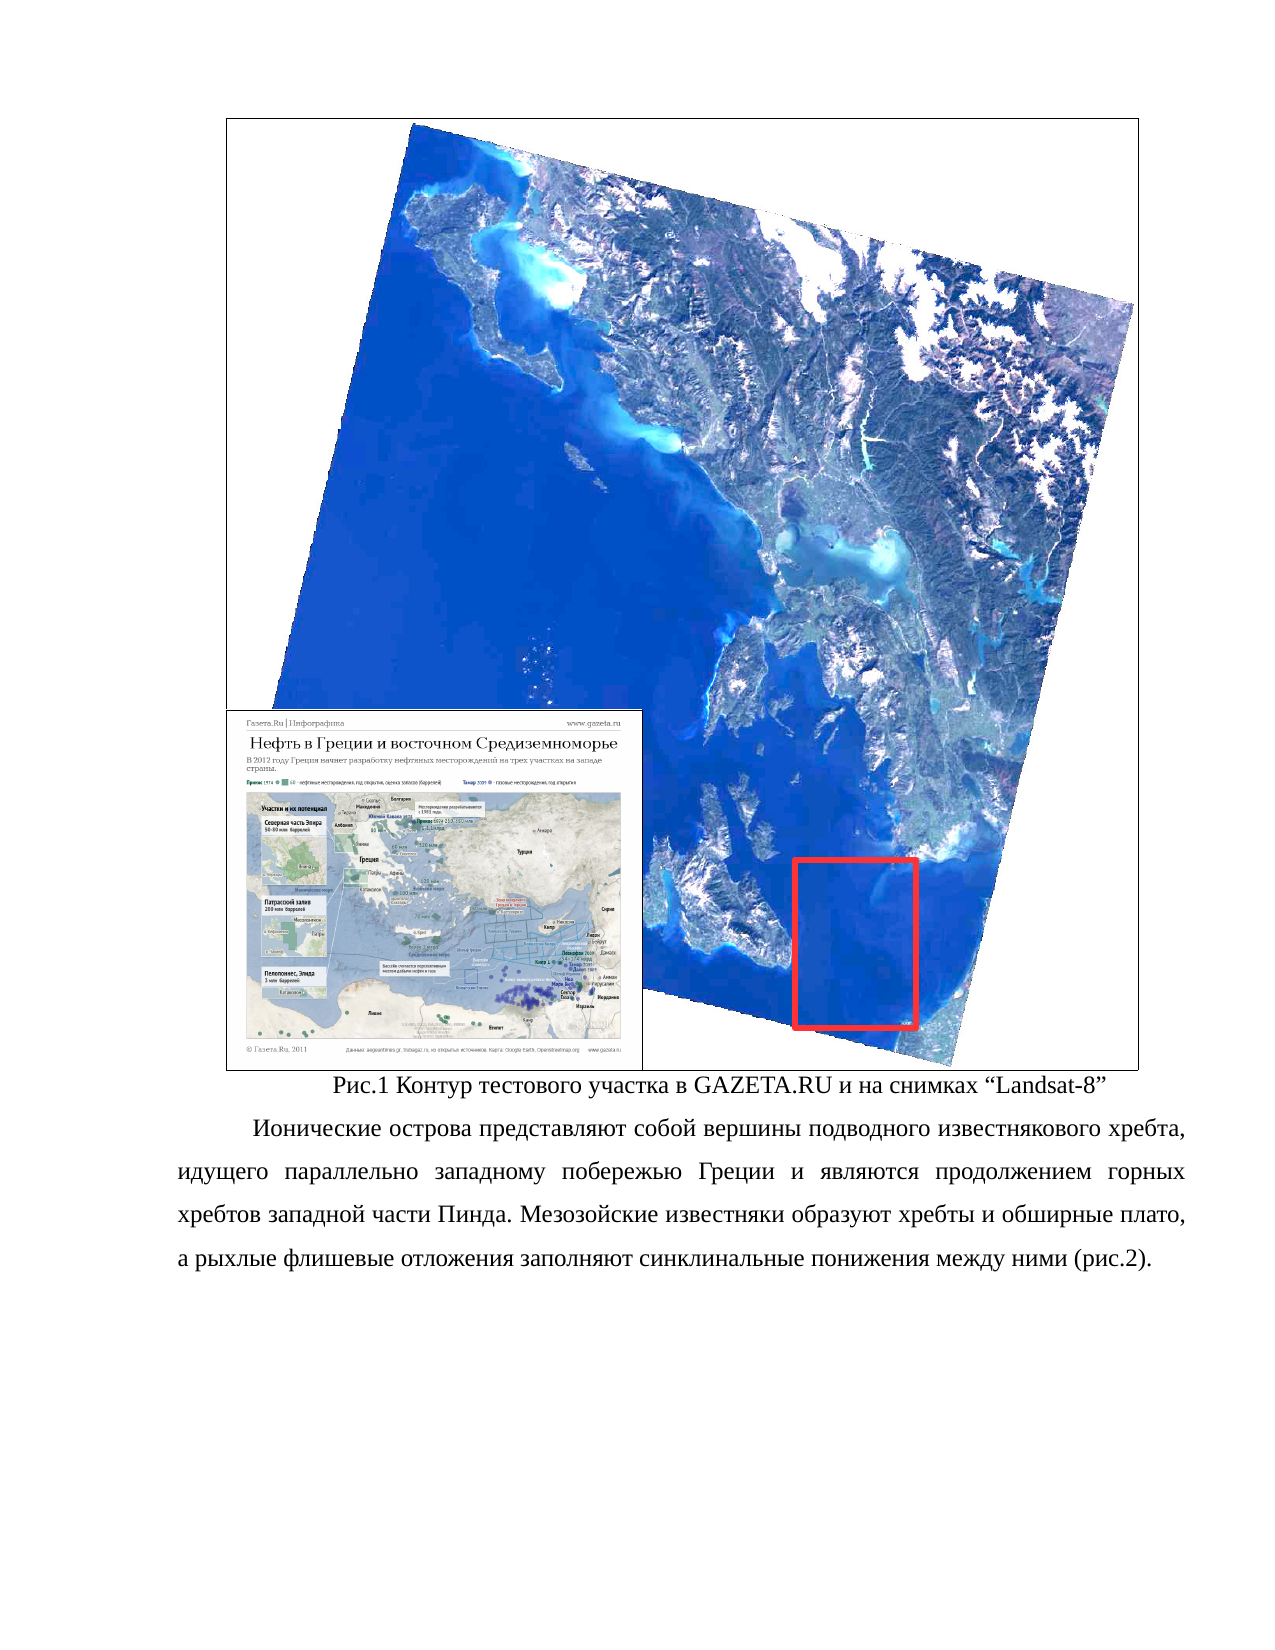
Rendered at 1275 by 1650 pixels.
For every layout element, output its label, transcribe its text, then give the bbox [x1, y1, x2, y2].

text Ионические острова представляют собой вершины подводного известнякового хребта, идущего параллельно западному побережью Греции и являются продолжением горных хребтов западной части Пинда. Мезозойские известняки образуют хребты и обширные плато, а рыхлые флишевые отложения заполняют синклинальные понижения между ними (рис.2). [177, 1113, 1186, 1271]
text Рис.1 Контур тестового участка в GAZETA.RU и на снимках “Landsat-8” [177, 118, 1186, 1099]
picture [228, 712, 639, 1067]
picture [228, 121, 1136, 1067]
